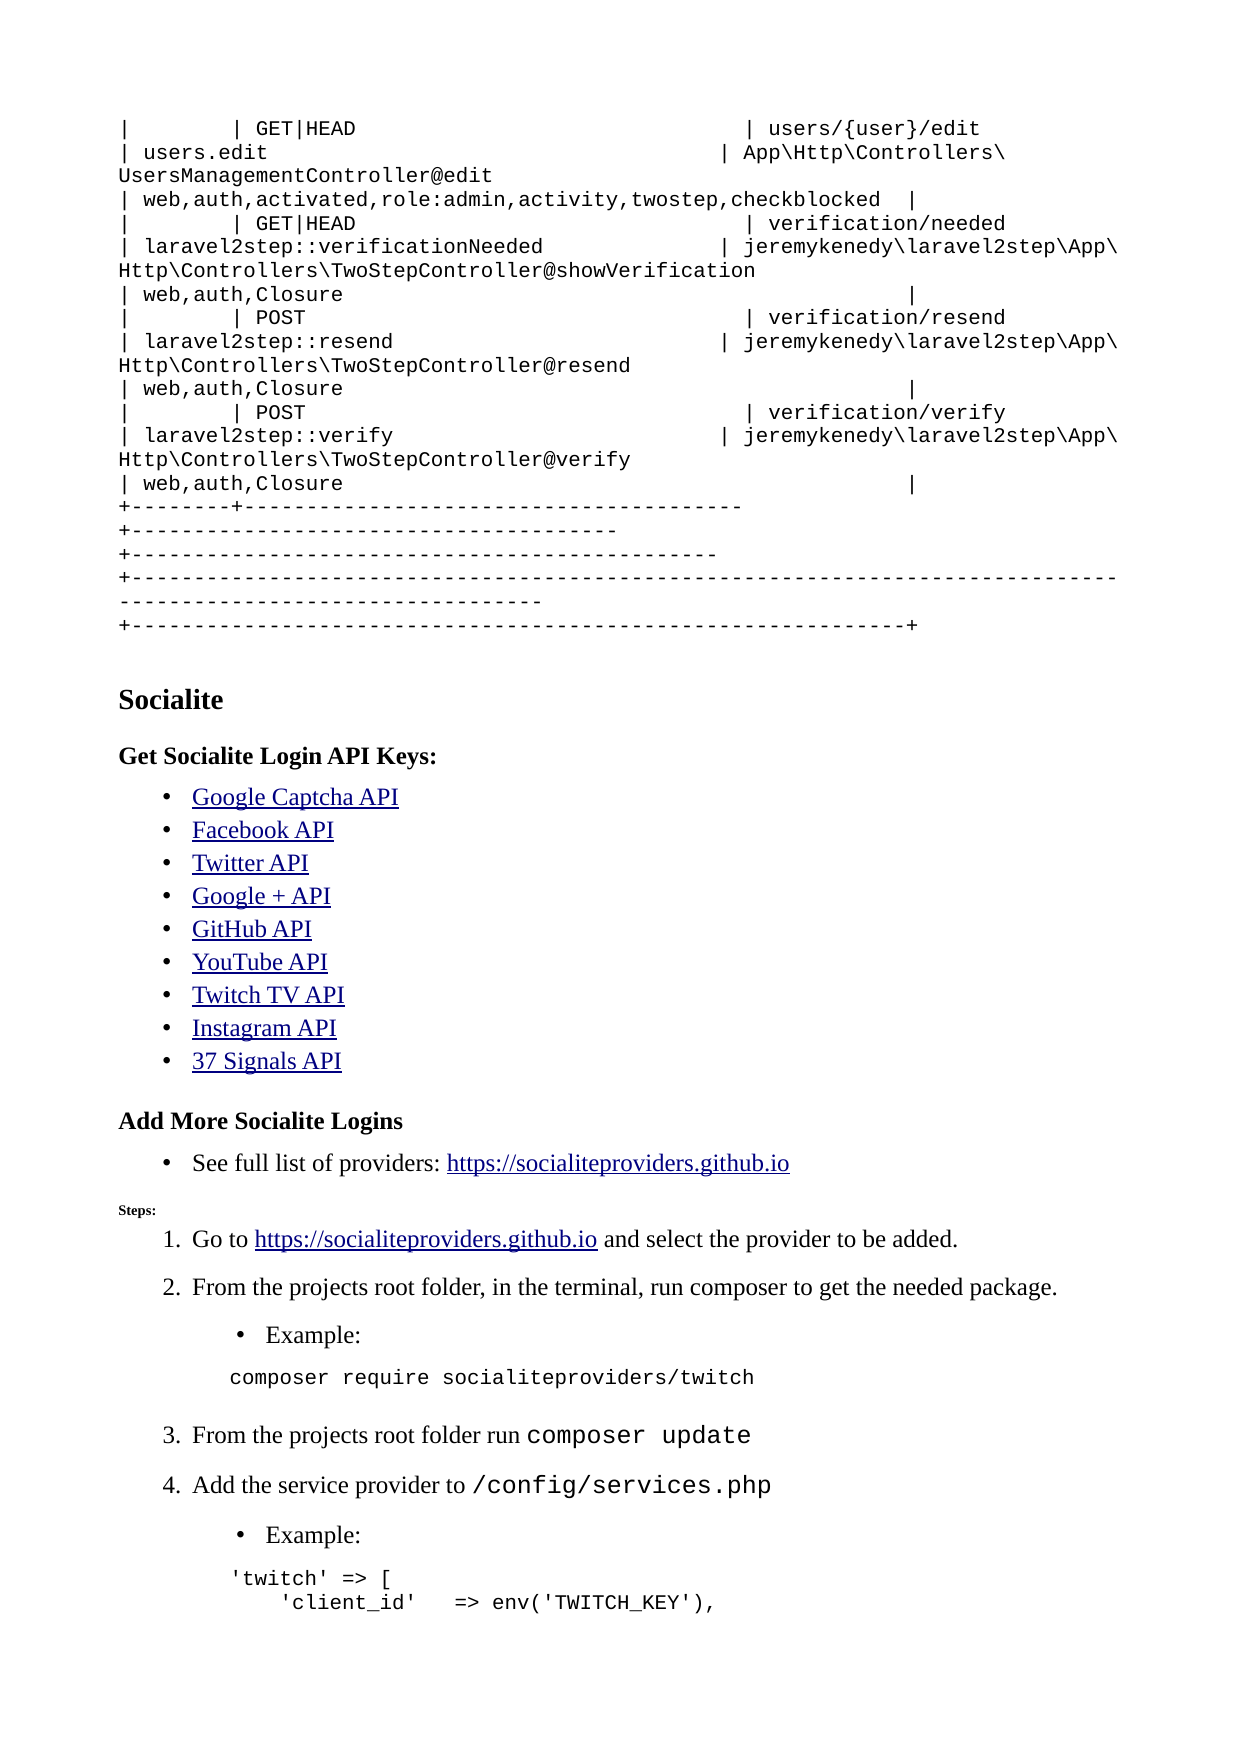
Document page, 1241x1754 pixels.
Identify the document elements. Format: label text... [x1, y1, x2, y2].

text | | GET|HEAD | verification/needed | laravel2step::verificationNeeded | jeremykenedy\laravel2step\App\Http\Controllers\TwoStepController@showVerification | web,auth,Closure | [118, 213, 1122, 307]
list From the projects root folder run composer update [162, 1421, 1122, 1451]
list Facebook API [162, 815, 1122, 844]
list 'twitch' => [ [162, 1568, 1122, 1592]
list Google Captcha API [162, 782, 1122, 811]
list Google + API [162, 881, 1122, 910]
subtitle Get Socialite Login API Keys: [118, 741, 1122, 770]
text | | GET|HEAD | users/{user}/edit | users.edit | App\Http\Controllers\UsersManagementController@edit | web,auth,activated,role:admin,activity,twostep,checkblocked | [118, 118, 1122, 213]
list Twitter API [162, 848, 1122, 877]
list Go to https://socialiteproviders.github.io and select the provider to be added. [162, 1224, 1122, 1253]
list GitHub API [162, 914, 1122, 943]
list Example: [236, 1521, 1122, 1549]
subtitle Socialite [118, 682, 1122, 716]
list Add the service provider to /config/services.php [162, 1471, 1122, 1501]
subtitle Steps: [118, 1202, 1122, 1218]
list See full list of providers: https://socialiteproviders.github.io [162, 1148, 1122, 1176]
text | | POST | verification/verify | laravel2step::verify | jeremykenedy\laravel2step\App\Http\Controllers\TwoStepController@verify | web,auth,Closure | [118, 402, 1122, 496]
list YouTube API [162, 947, 1122, 976]
list 37 Signals API [162, 1046, 1122, 1075]
text | | POST | verification/resend | laravel2step::resend | jeremykenedy\laravel2step\App\Http\Controllers\TwoStepController@resend | web,auth,Closure | [118, 307, 1122, 402]
list From the projects root folder, in the terminal, run composer to get the needed package. [162, 1272, 1122, 1301]
list Instagram API [162, 1013, 1122, 1042]
list composer require socialiteproviders/twitch [162, 1367, 1122, 1391]
list Twitch TV API [162, 980, 1122, 1009]
text +--------+----------------------------------------+---------------------------------------+-----------------------------------------------+-----------------------------------------------------------------------------------------------------------------+--------------------------------------------------------------+ [118, 496, 1122, 638]
list 'client_id' => env('TWITCH_KEY'), [162, 1592, 1122, 1615]
subtitle Add More Socialite Logins [118, 1106, 1122, 1135]
list Example: [236, 1320, 1122, 1348]
